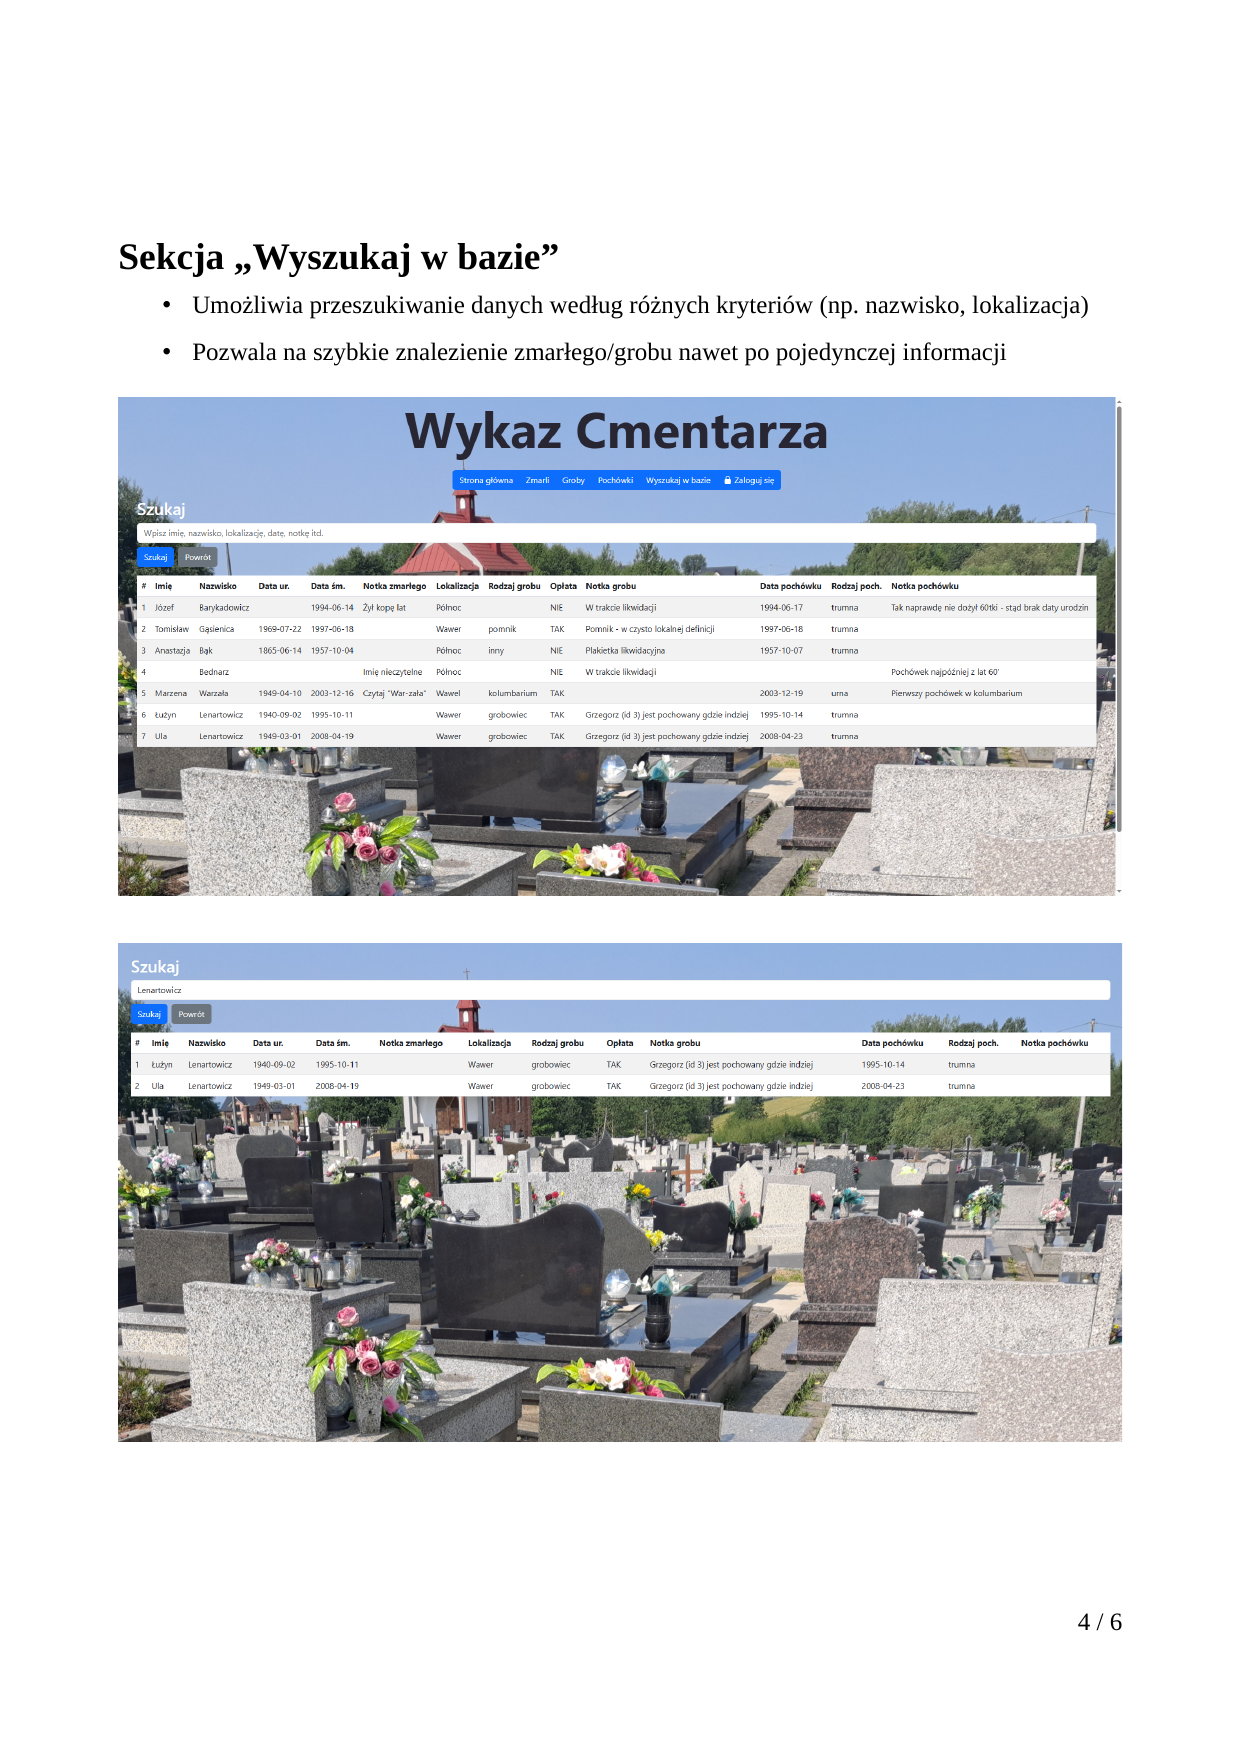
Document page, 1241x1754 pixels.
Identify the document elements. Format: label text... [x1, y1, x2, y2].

picture [118, 943, 1123, 1442]
list Pozwala na szybkie znalezienie zmarłego/grobu nawet po pojedynczej informacji [162, 337, 1122, 366]
subtitle Sekcja „Wyszukaj w bazie” [118, 234, 1122, 277]
picture [118, 397, 1123, 896]
list Umożliwia przeszukiwanie danych według różnych kryteriów (np. nazwisko, lokalizacja) [162, 290, 1122, 318]
